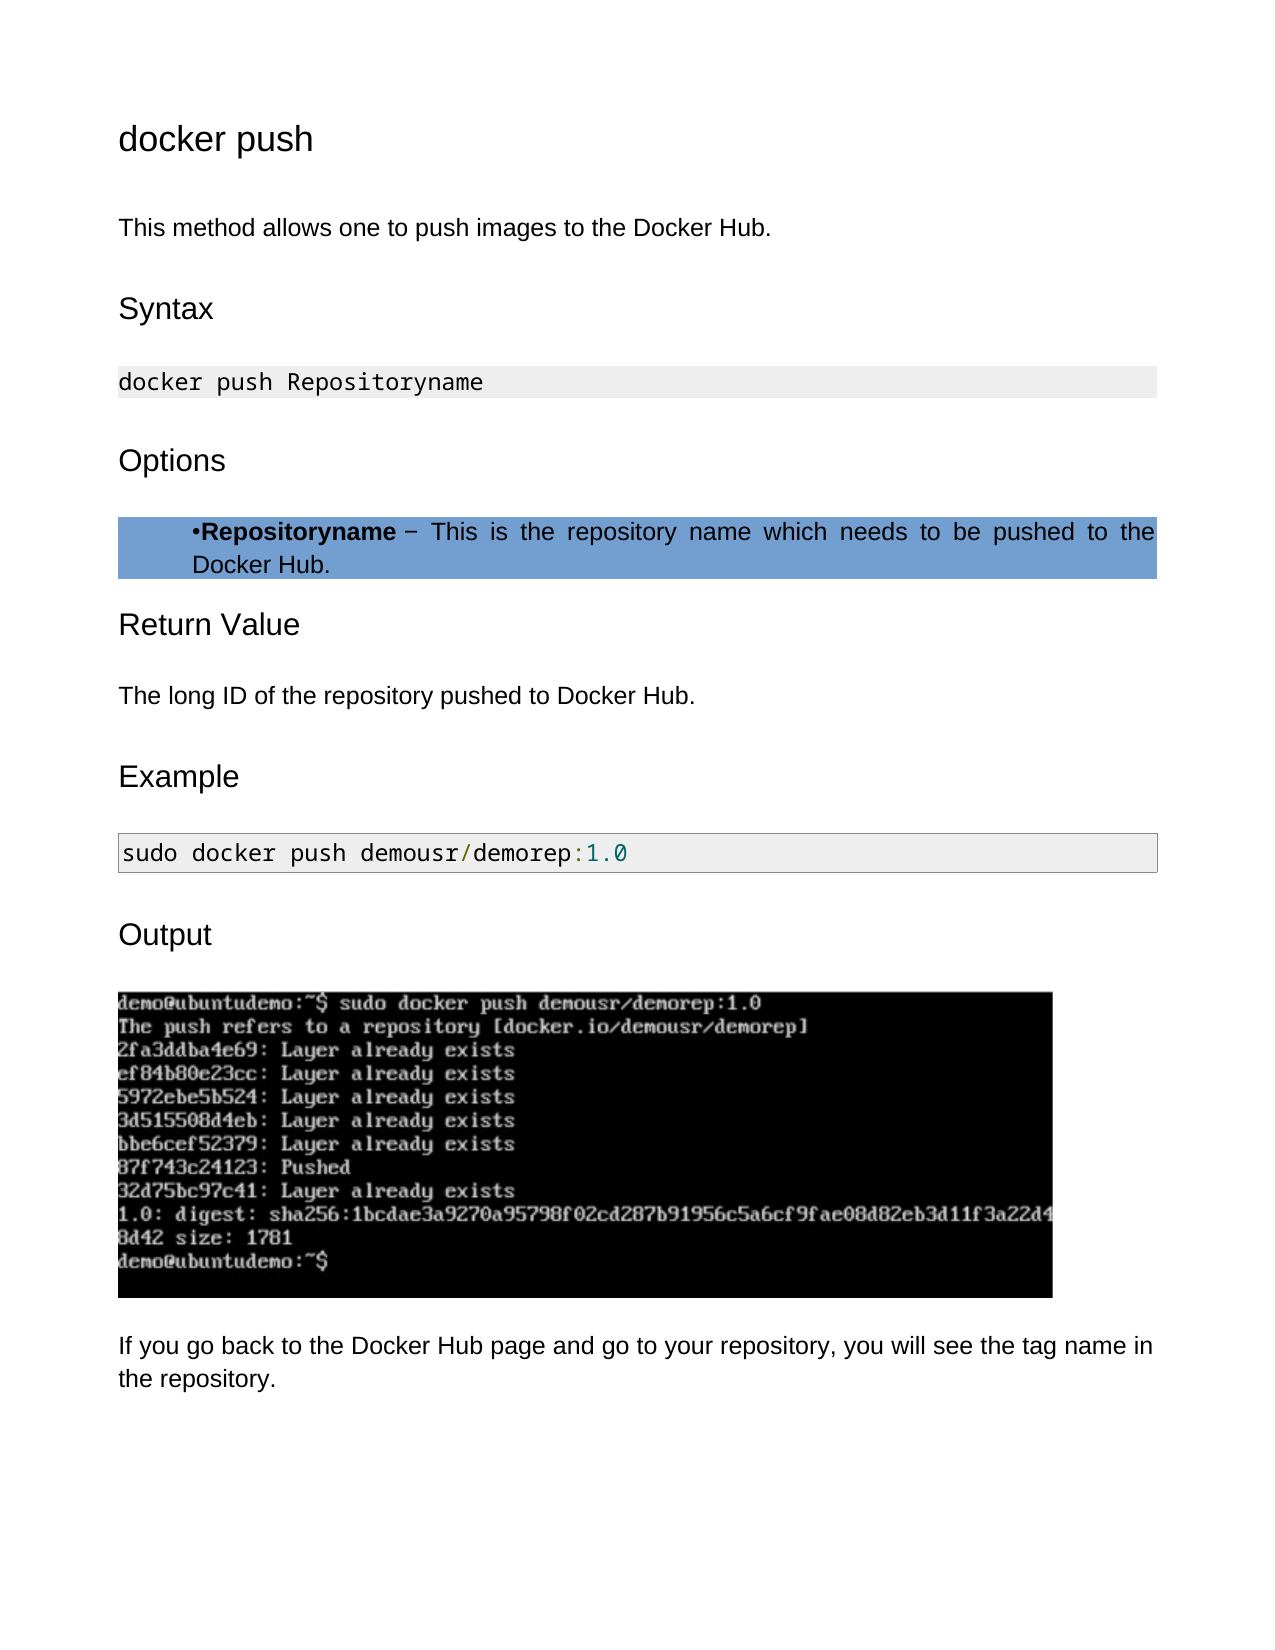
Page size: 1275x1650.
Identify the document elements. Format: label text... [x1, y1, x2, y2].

subtitle Example [118, 758, 1157, 794]
subtitle Return Value [118, 606, 1157, 642]
subtitle Options [118, 442, 1157, 478]
text The long ID of the repository pushed to Docker Hub. [118, 681, 1157, 710]
list Repositoryname − This is the repository name which needs to be pushed to the Docker Hub. [118, 517, 1157, 579]
text This method allows one to push images to the Docker Hub. [118, 213, 1157, 242]
subtitle Syntax [118, 290, 1157, 326]
subtitle Output [118, 916, 1157, 952]
picture [118, 991, 1053, 1298]
text If you go back to the Docker Hub page and go to your repository, you will see the tag name in the repository. [118, 1331, 1157, 1393]
text sudo docker push demousr/demorep:1.0 [119, 834, 1157, 872]
subtitle docker push [118, 118, 1157, 159]
text docker push Repositoryname [118, 366, 1157, 398]
